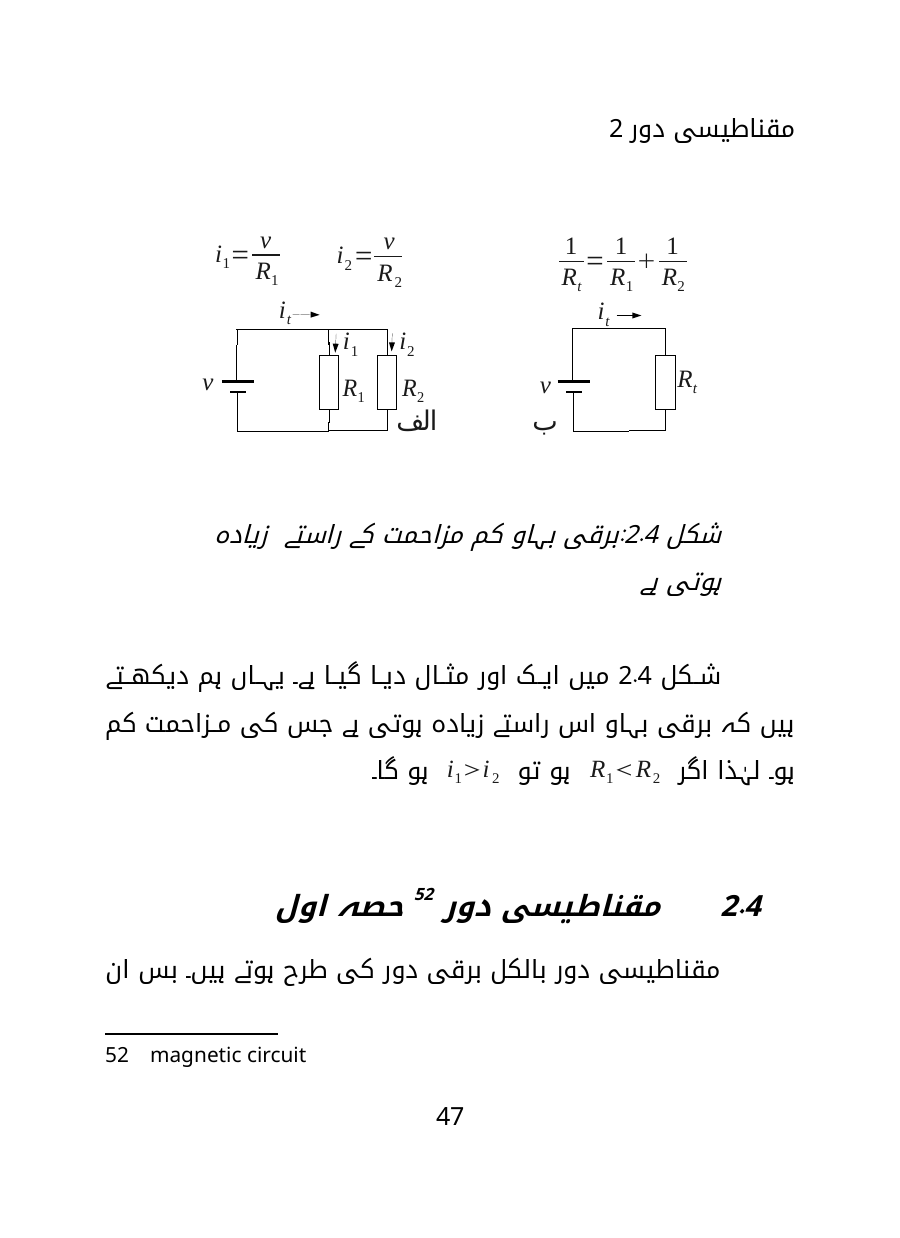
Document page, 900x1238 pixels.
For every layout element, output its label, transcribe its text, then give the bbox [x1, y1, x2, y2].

text مقناطیسی دور بالکل برقی دور کی طرح ہوتے ہیں۔ بس ان میں برقی دباؤ کی جگہ مقناطیسی دباؤ ، برقی رو کی جگہ مقناطیسی رو اور مزاحمت کی جگی ہچکچاہٹ ہوتا ہے۔ لہٰذا ہم بالکل ایک برقی دور کی طرح ایک مقناطیسی دور بنا سکتے ہیں۔ ایسا ہی ایک دور شکل 2.5 حصہ الف میں دکھایا گیا ہے۔ [105, 947, 795, 994]
text شکل 2.4 میں ایک اور مثال دیا گیا ہے۔ یہاں ہم دیکھتے ہیں کہ برقی بہاو اس راستے زیادہ ہوتی ہے جس کی مزاحمت کم ہو۔ لہٰذا اگرہو توہو گا۔ [105, 652, 795, 795]
list magnetic circuit [105, 1040, 795, 1068]
text شکل 2.4:برقی بہاو کم مزاحمت کے راستے زیادہ ہوتی ہے [179, 195, 721, 606]
subtitle مقناطیسی دور حصہ اول [105, 879, 720, 934]
